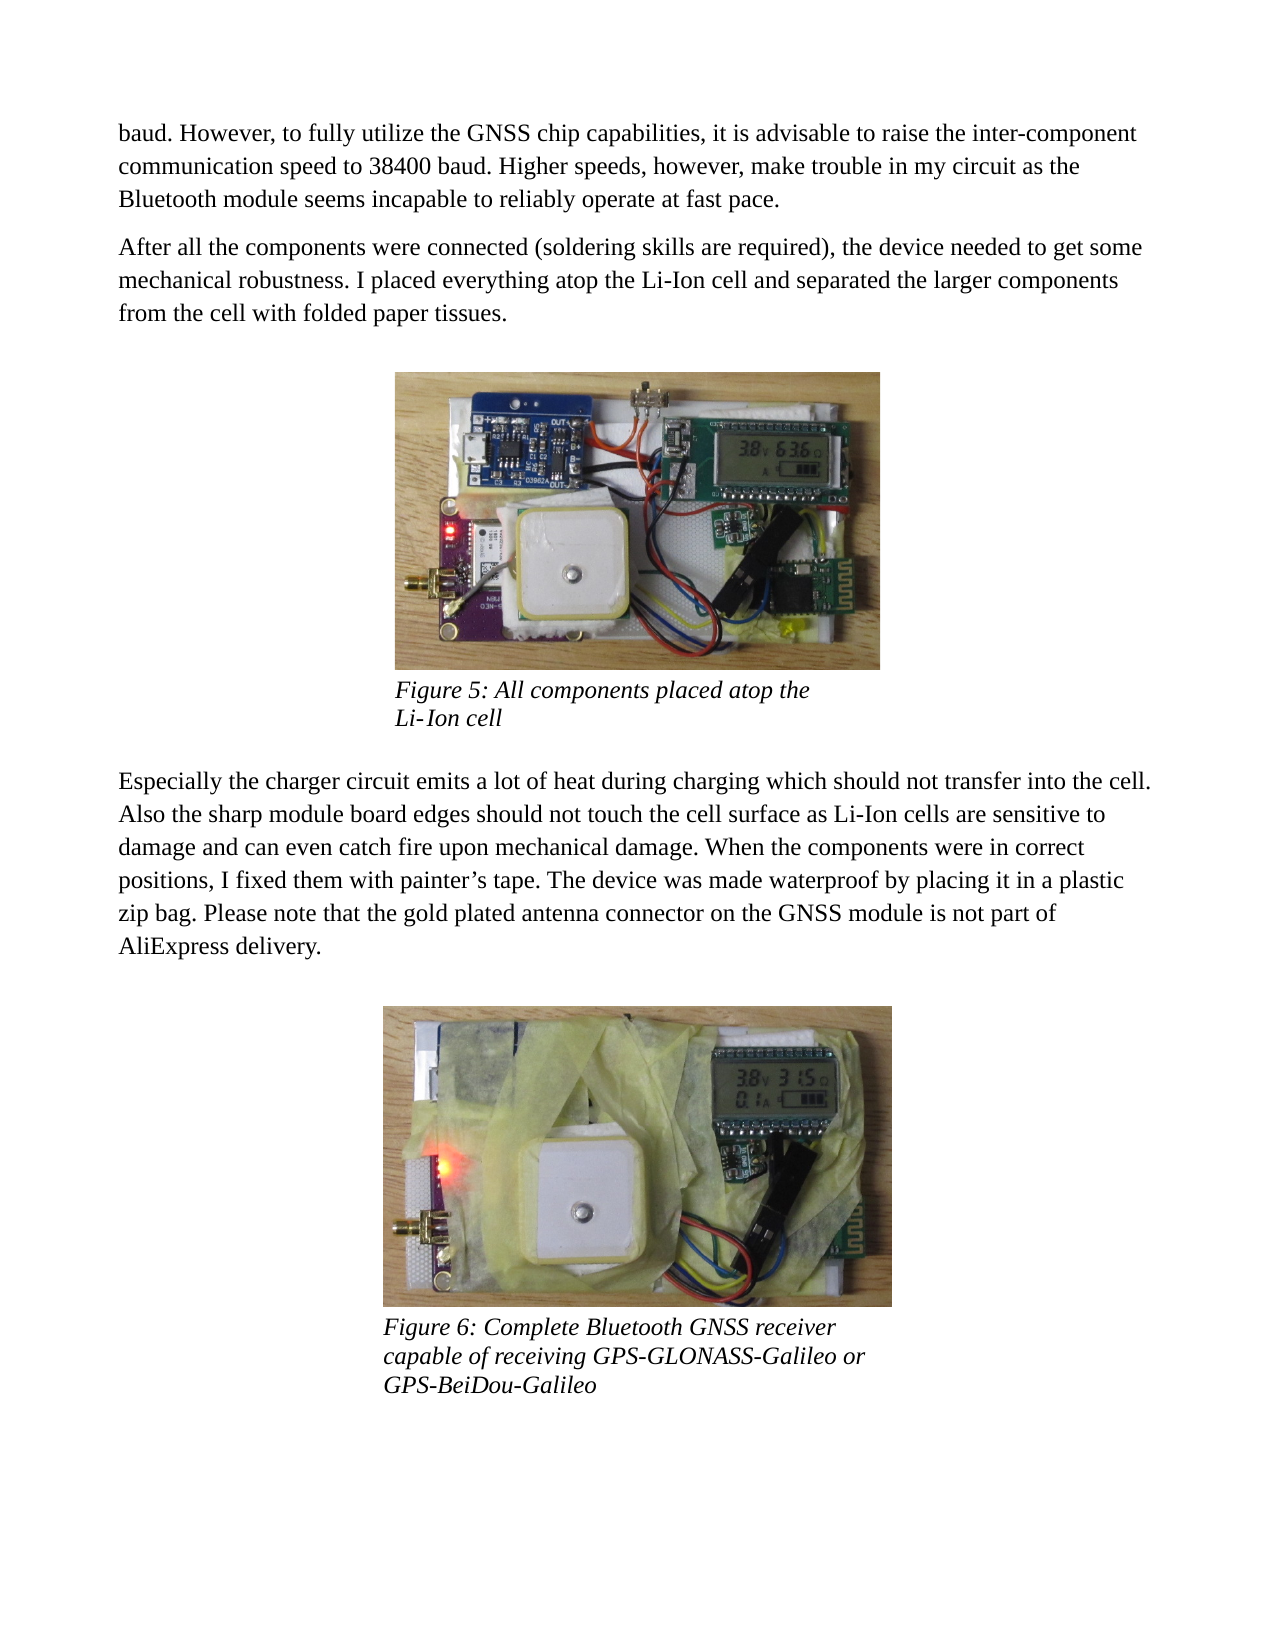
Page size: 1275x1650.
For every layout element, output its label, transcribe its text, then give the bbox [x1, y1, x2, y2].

text Especially the charger circuit emits a lot of heat during charging which should not transfer into the cell. Also the sharp module board edges should not touch the cell surface as Li-Ion cells are sensitive to damage and can even catch fire upon mechanical damage. When the components were in correct positions, I fixed them with painter’s tape. The device was made waterproof by placing it in a plastic zip bag. Please note that the gold plated antenna connector on the GNSS module is not part of AliExpress delivery. [118, 766, 1157, 960]
picture [383, 1006, 892, 1307]
picture [394, 372, 881, 670]
text Figure 5: All components placed atop the Li‑Ion cell [395, 670, 880, 732]
text After all the components were connected (soldering skills are required), the device needed to get some mechanical robustness. I placed everything atop the Li-Ion cell and separated the larger components from the cell with folded paper tissues. [118, 232, 1157, 327]
text The above is a working Bluetooth GNSS receiver. Given the choice of components, it can work even without additional component configuration. The u-blox GNSS module sends data at 9600 baud and the HC-06 Bluetooth module also operates at 9600 baud. However, to fully utilize the GNSS chip capabilities, it is advisable to raise the inter-component communication speed to 38400 baud. Higher speeds, however, make trouble in my circuit as the Bluetooth module seems incapable to reliably operate at fast pace. [118, 118, 1157, 213]
text Figure 6: Complete Bluetooth GNSS receiver capable of receiving GPS-GLONASS-Galileo or GPS-BeiDou-Galileo [383, 1307, 892, 1399]
